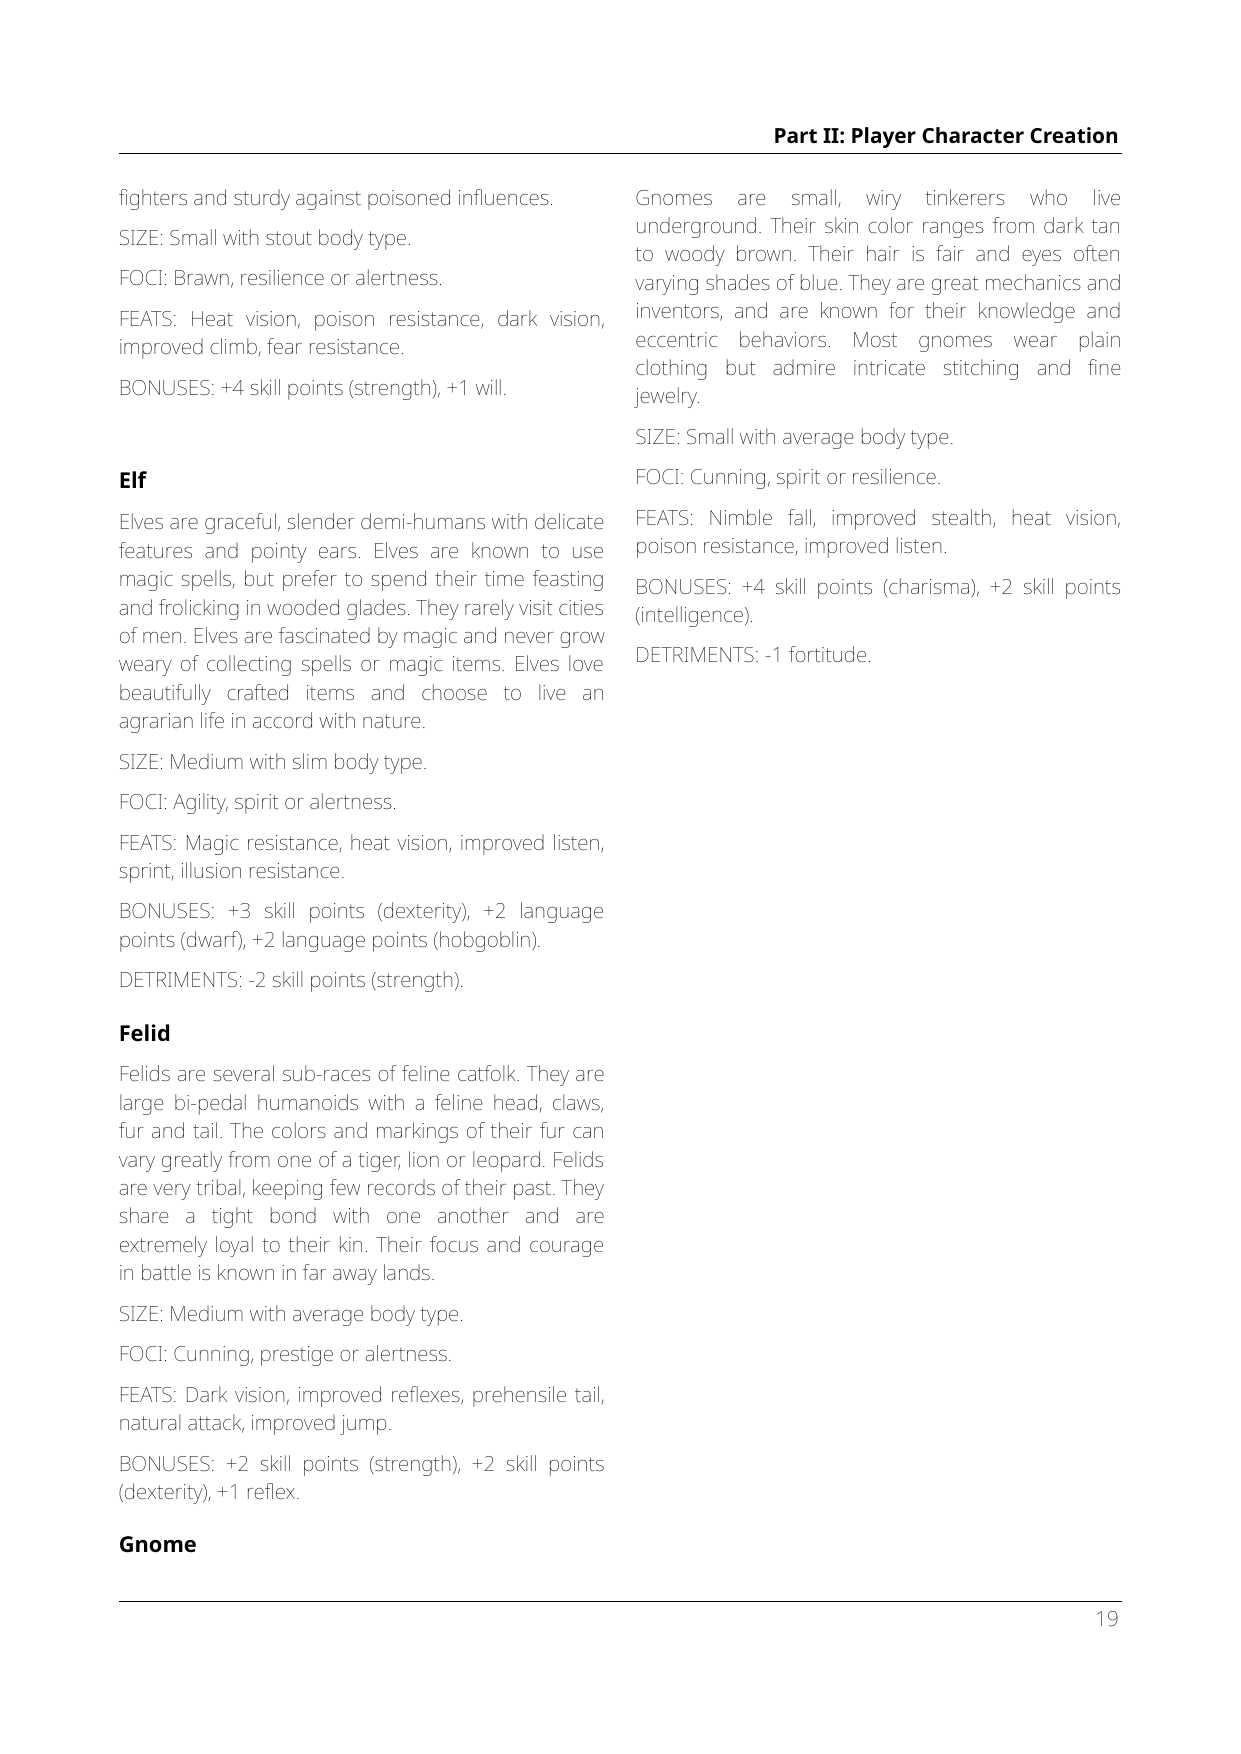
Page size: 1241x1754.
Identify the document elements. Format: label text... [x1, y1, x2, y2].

text FOCI: Cunning, prestige or alertness. [118, 1339, 605, 1368]
text SIZE: Small with average body type. [635, 422, 1122, 451]
text Gnomes are small, wiry tinkerers who live underground. Their skin color ranges from dark tan to woody brown. Their hair is fair and eyes often varying shades of blue. They are great mechanics and inventors, and are known for their knowledge and eccentric behaviors. Most gnomes wear plain clothing but admire intricate stitching and fine jewelry. [635, 183, 1122, 410]
text BONUSES: +3 skill points (dexterity), +2 language points (dwarf), +2 language points (hobgoblin). [118, 896, 605, 953]
text FEATS: Heat vision, poison resistance, dark vision, improved climb, fear resistance. [118, 304, 605, 361]
text Elves are graceful, slender demi-humans with delicate features and pointy ears. Elves are known to use magic spells, but prefer to spend their time feasting and frolicking in wooded glades. They rarely visit cities of men. Elves are fascinated by magic and never grow weary of collecting spells or magic items. Elves love beautifully crafted items and choose to live an agrarian life in accord with nature. [118, 507, 605, 735]
text FOCI: Cunning, spirit or resilience. [635, 462, 1122, 491]
text SIZE: Medium with slim body type. [118, 747, 605, 775]
text FOCI: Brawn, resilience or alertness. [118, 263, 605, 292]
text DETRIMENTS: -2 skill points (strength). [118, 965, 605, 994]
text FEATS: Nimble fall, improved stealth, heat vision, poison resistance, improved listen. [635, 503, 1122, 560]
text SIZE: Small with stout body type. [118, 223, 605, 251]
text SIZE: Medium with average body type. [118, 1299, 605, 1327]
text FEATS: Magic resistance, heat vision, improved listen, sprint, illusion resistance. [118, 828, 605, 884]
text BONUSES: +2 skill points (strength), +2 skill points (dexterity), +1 reflex. [118, 1449, 605, 1506]
text Elf [118, 466, 605, 495]
text FEATS: Dark vision, improved reflexes, prehensile tail, natural attack, improved jump. [118, 1380, 605, 1437]
text DETRIMENTS: -1 fortitude. [635, 641, 1122, 669]
text Gnome [118, 1529, 605, 1559]
text BONUSES: +4 skill points (strength), +1 will. [118, 373, 605, 401]
text BONUSES: +4 skill points (charisma), +2 skill points (intelligence). [635, 572, 1122, 629]
text Felid [118, 1018, 605, 1047]
text fighters and sturdy against poisoned influences. [118, 183, 605, 211]
text FOCI: Agility, spirit or alertness. [118, 787, 605, 816]
text Felids are several sub-races of feline catfolk. They are large bi-pedal humanoids with a feline head, claws, fur and tail. The colors and markings of their fur can vary greatly from one of a tiger, lion or leopard. Felids are very tribal, keeping few records of their past. They share a tight bond with one another and are extremely loyal to their kin. Their focus and courage in battle is known in far away lands. [118, 1059, 605, 1287]
